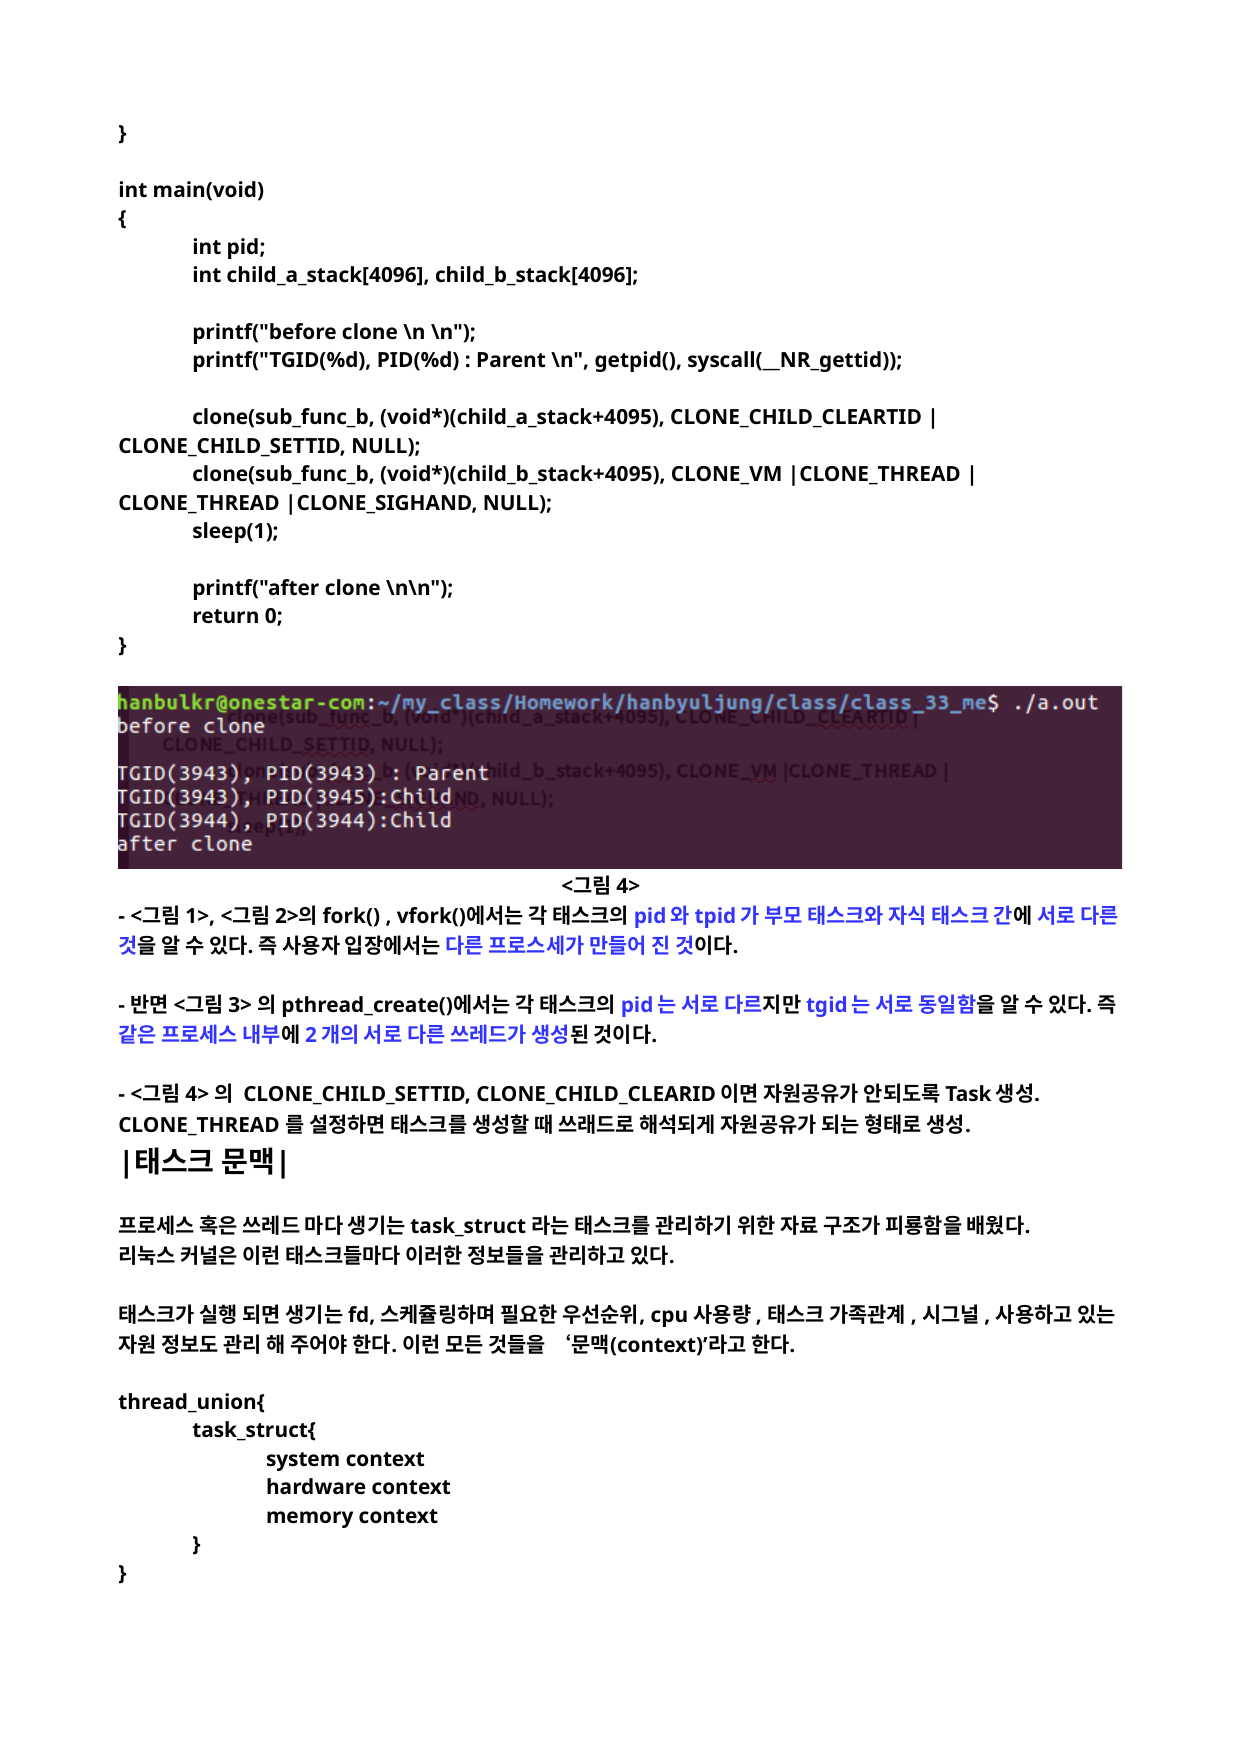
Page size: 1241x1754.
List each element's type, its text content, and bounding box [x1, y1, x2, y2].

text <그림 4> [118, 869, 1122, 899]
text clone(sub_func_b, (void*)(child_b_stack+4095), CLONE_VM |CLONE_THREAD |CLONE_THREAD |CLONE_SIGHAND, NULL); [118, 459, 1122, 516]
text task_struct{ [118, 1416, 1122, 1444]
text printf("before clone \n \n"); [118, 317, 1122, 346]
text int child_a_stack[4096], child_b_stack[4096]; [118, 260, 1122, 289]
text int main(void) [118, 175, 1122, 203]
text } [118, 118, 1122, 147]
text } [118, 1529, 1122, 1558]
picture [118, 686, 1123, 869]
text printf("after clone \n\n"); [118, 573, 1122, 602]
text 태스크가 실행 되면 생기는 fd, 스케쥴링하며 필요한 우선순위, cpu 사용량 , 태스크 가족관계 , 시그널 , 사용하고 있는 자원 정보도 관리 해 주어야 한다. 이런 모든 것들을 ‘문맥(context)’라고 한다. [118, 1298, 1122, 1359]
text { [118, 203, 1122, 232]
text - <그림 4> 의 CLONE_CHILD_SETTID, CLONE_CHILD_CLEARID이면 자원공유가 안되도록 Task생성. [118, 1077, 1122, 1108]
text printf("TGID(%d), PID(%d) : Parent \n", getpid(), syscall(__NR_gettid)); [118, 346, 1122, 374]
text 프로세스 혹은 쓰레드 마다 생기는 task_struct 라는 태스크를 관리하기 위한 자료 구조가 피룡함을 배웠다. [118, 1209, 1122, 1239]
text hardware context [118, 1472, 1122, 1501]
text - 반면 <그림 3> 의 pthread_create()에서는 각 태스크의 pid는 서로 다르지만 tgid는 서로 동일함을 알 수 있다. 즉 같은 프로세스 내부에 2개의 서로 다른 쓰레드가 생성된 것이다. [118, 988, 1122, 1049]
text system context [118, 1444, 1122, 1472]
text |태스크 문맥| [118, 1138, 1122, 1181]
text CLONE_THREAD 를 설정하면 태스크를 생성할 때 쓰래드로 해석되게 자원공유가 되는 형태로 생성. [118, 1108, 1122, 1138]
text thread_union{ [118, 1387, 1122, 1416]
text clone(sub_func_b, (void*)(child_a_stack+4095), CLONE_CHILD_CLEARTID |CLONE_CHILD_SETTID, NULL); [118, 402, 1122, 459]
text memory context [118, 1501, 1122, 1529]
text - <그림 1>, <그림2>의 fork() , vfork()에서는 각 태스크의 pid와 tpid가 부모 태스크와 자식 태스크 간에 서로 다른 것을 알 수 있다. 즉 사용자 입장에서는 다른 프로스세가 만들어 진 것이다. [118, 899, 1122, 960]
text } [118, 630, 1122, 658]
text int pid; [118, 232, 1122, 260]
text 리눅스 커널은 이런 태스크들마다 이러한 정보들을 관리하고 있다. [118, 1239, 1122, 1269]
text sleep(1); [118, 516, 1122, 545]
text } [118, 1558, 1122, 1586]
text return 0; [118, 602, 1122, 630]
